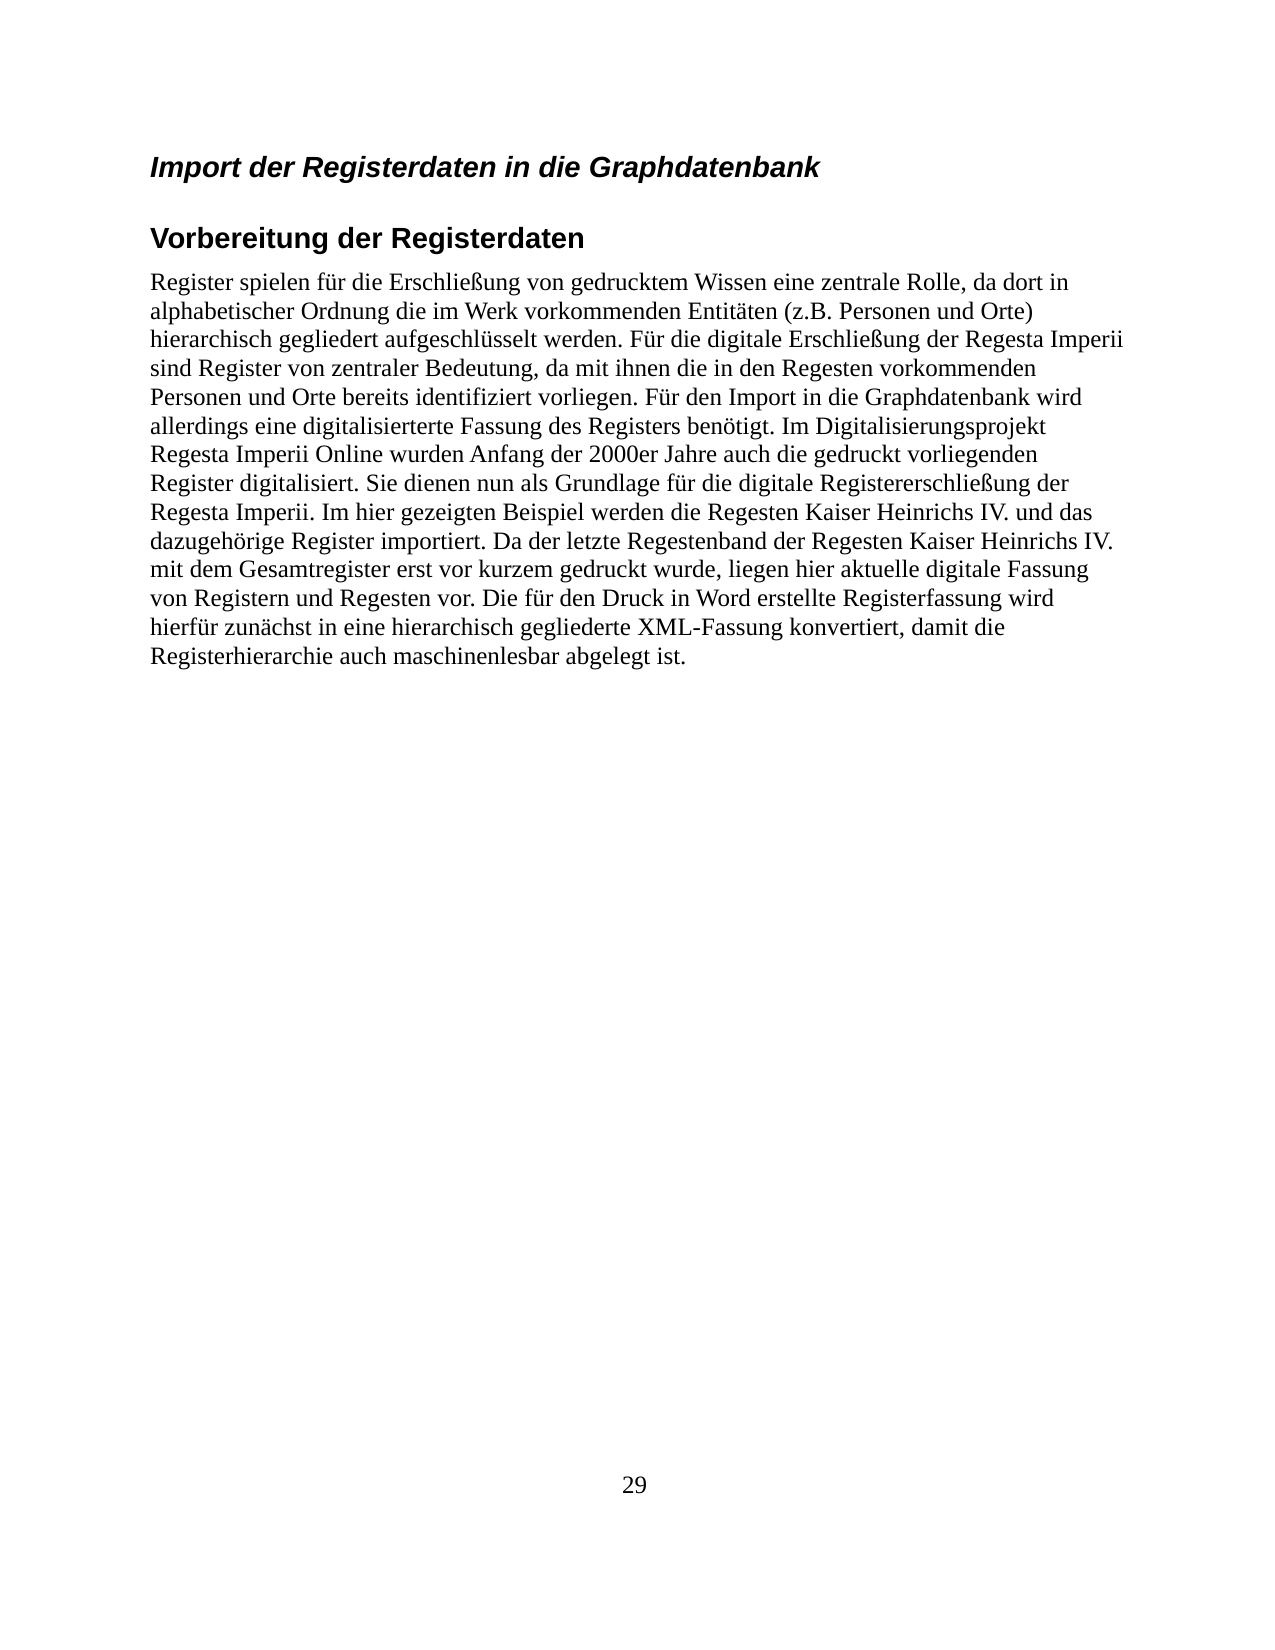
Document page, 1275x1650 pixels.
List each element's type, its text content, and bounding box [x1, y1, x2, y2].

text Register spielen für die Erschließung von gedrucktem Wissen eine zentrale Rolle, da dort in alphabetischer Ordnung die im Werk vorkommenden Entitäten (z.B. Personen und Orte) hierarchisch gegliedert aufgeschlüsselt werden. Für die digitale Erschließung der Regesta Imperii sind Register von zentraler Bedeutung, da mit ihnen die in den Regesten vorkommenden Personen und Orte bereits identifiziert vorliegen. Für den Import in die Graphdatenbank wird allerdings eine digitalisierterte Fassung des Registers benötigt. Im Digitalisierungsprojekt Regesta Imperii Online wurden Anfang der 2000er Jahre auch die gedruckt vorliegenden Register digitalisiert. Sie dienen nun als Grundlage für die digitale Registererschließung der Regesta Imperii. Im hier gezeigten Beispiel werden die Regesten Kaiser Heinrichs IV. und das dazugehörige Register importiert. Da der letzte Regestenband der Regesten Kaiser Heinrichs IV. mit dem Gesamtregister erst vor kurzem gedruckt wurde, liegen hier aktuelle digitale Fassung von Registern und Regesten vor. Die für den Druck in Word erstellte Registerfassung wird hierfür zunächst in eine hierarchisch gegliederte XML-Fassung konvertiert, damit die Registerhierarchie auch maschinenlesbar abgelegt ist. [150, 267, 1125, 669]
subtitle Import der Registerdaten in die Graphdatenbank [150, 150, 1125, 183]
subtitle Vorbereitung der Registerdaten [150, 221, 1125, 254]
